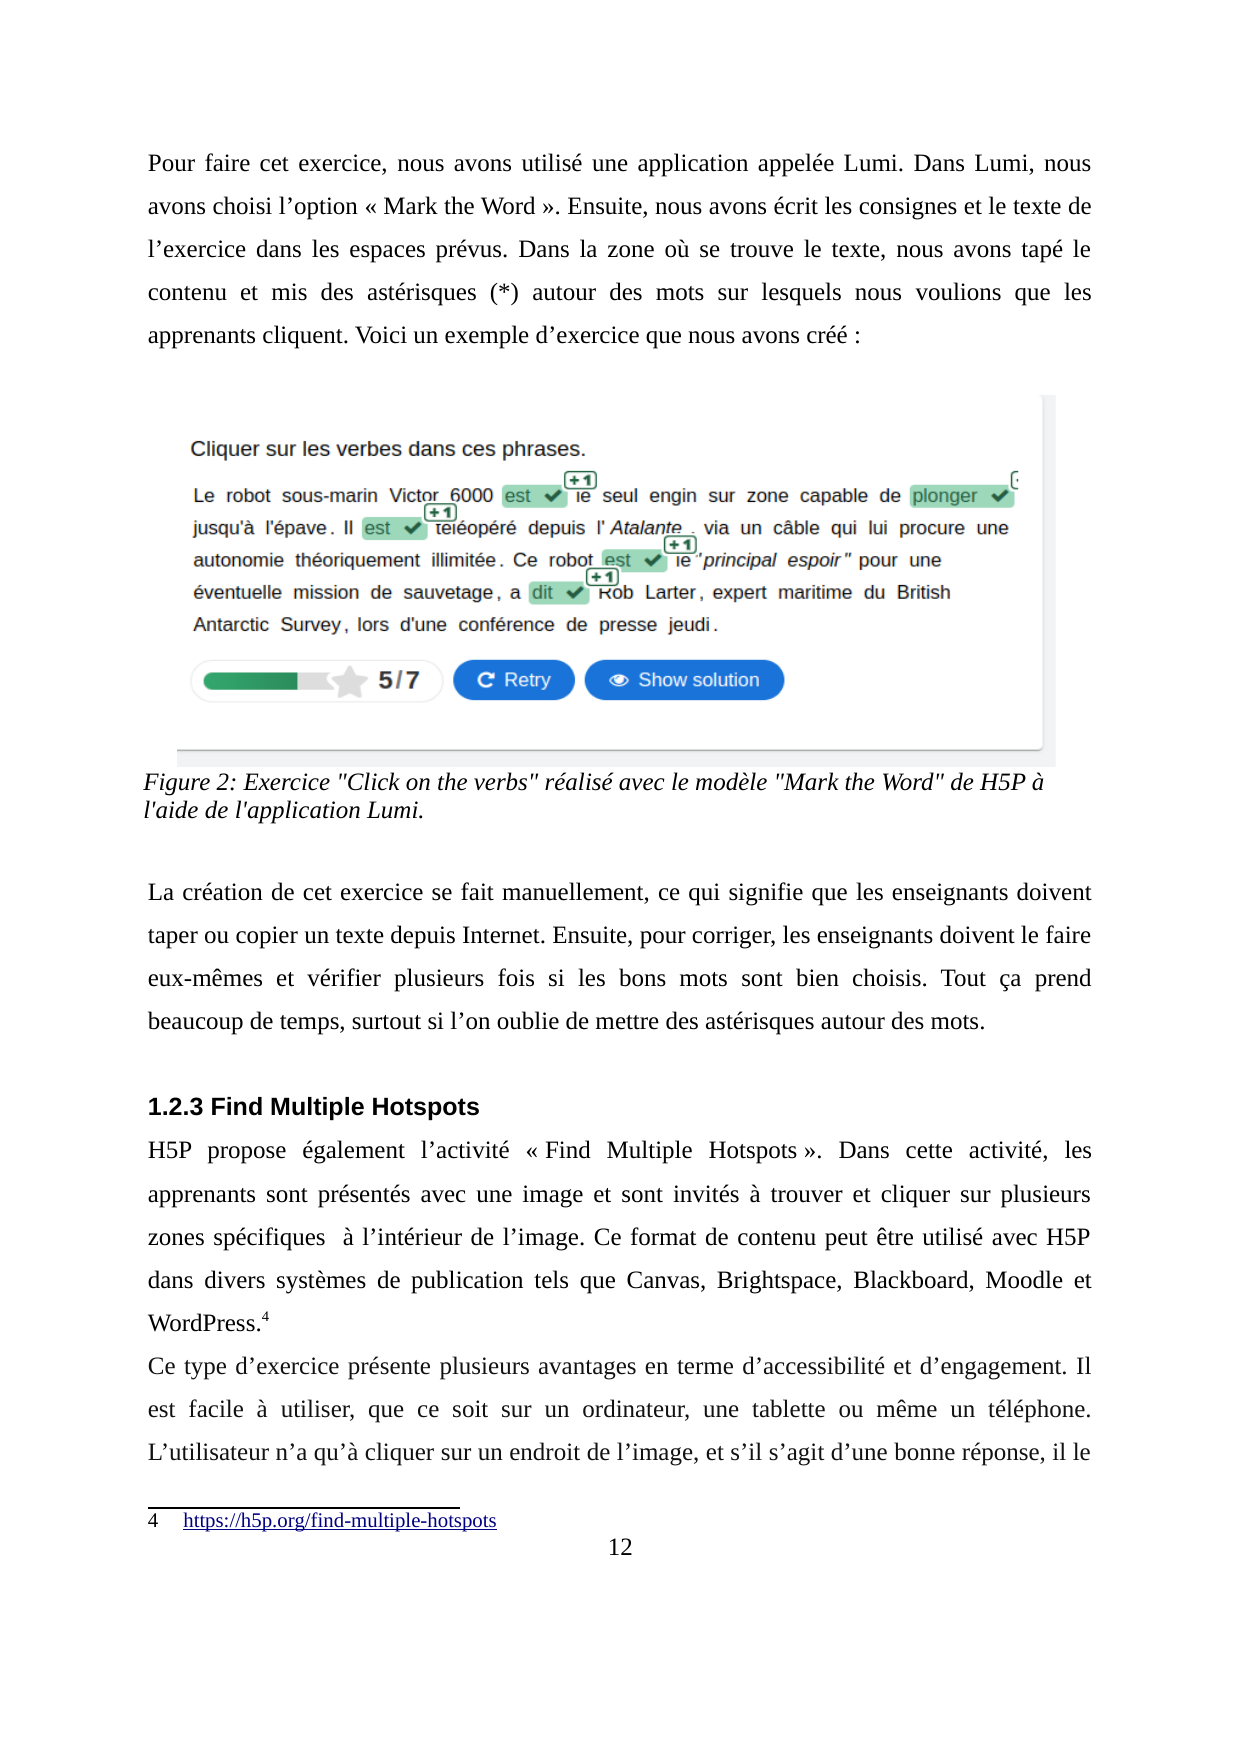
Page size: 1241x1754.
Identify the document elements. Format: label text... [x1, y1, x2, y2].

text Figure 2: Exercice "Click on the verbs" réalisé avec le modèle "Mark the Word" de H5P à l'aide de l'application Lumi. [143, 376, 1097, 824]
text https://h5p.org/find-multiple-hotspots [148, 1508, 1092, 1532]
text Ce type d’exercice présente plusieurs avantages en terme d’accessibilité et d’engagement. Il est facile à utiliser, que ce soit sur un ordinateur, une tablette ou même un téléphone. L’utilisateur n’a qu’à cliquer sur un endroit de l’image, et s’il s’agit d’une bonne réponse, il le [148, 1351, 1092, 1466]
text La création de cet exercice se fait manuellement, ce qui signifie que les enseignants doivent taper ou copier un texte depuis Internet. Ensuite, pour corriger, les enseignants doivent le faire eux-mêmes et vérifier plusieurs fois si les bons mots sont bien choisis. Tout ça prend beaucoup de temps, surtout si l’on oublie de mettre des astérisques autour des mots. [148, 877, 1092, 1035]
text Pour faire cet exercice, nous avons utilisé une application appelée Lumi. Dans Lumi, nous avons choisi l’option « Mark the Word ». Ensuite, nous avons écrit les consignes et le texte de l’exercice dans les espaces prévus. Dans la zone où se trouve le texte, nous avons tapé le contenu et mis des astérisques (*) autour des mots sur lesquels nous voulions que les apprenants cliquent. Voici un exemple d’exercice que nous avons créé : [148, 148, 1092, 349]
picture [177, 395, 1056, 767]
text 1.2.3 Find Multiple Hotspots [148, 1092, 1092, 1121]
text H5P propose également l’activité « Find Multiple Hotspots ». Dans cette activité, les apprenants sont présentés avec une image et sont invités à trouver et cliquer sur plusieurs zones spécifiques à l’intérieur de l’image. Ce format de contenu peut être utilisé avec H5P dans divers systèmes de publication tels que Canvas, Brightspace, Blackboard, Moodle et WordPress. [148, 1136, 1092, 1337]
